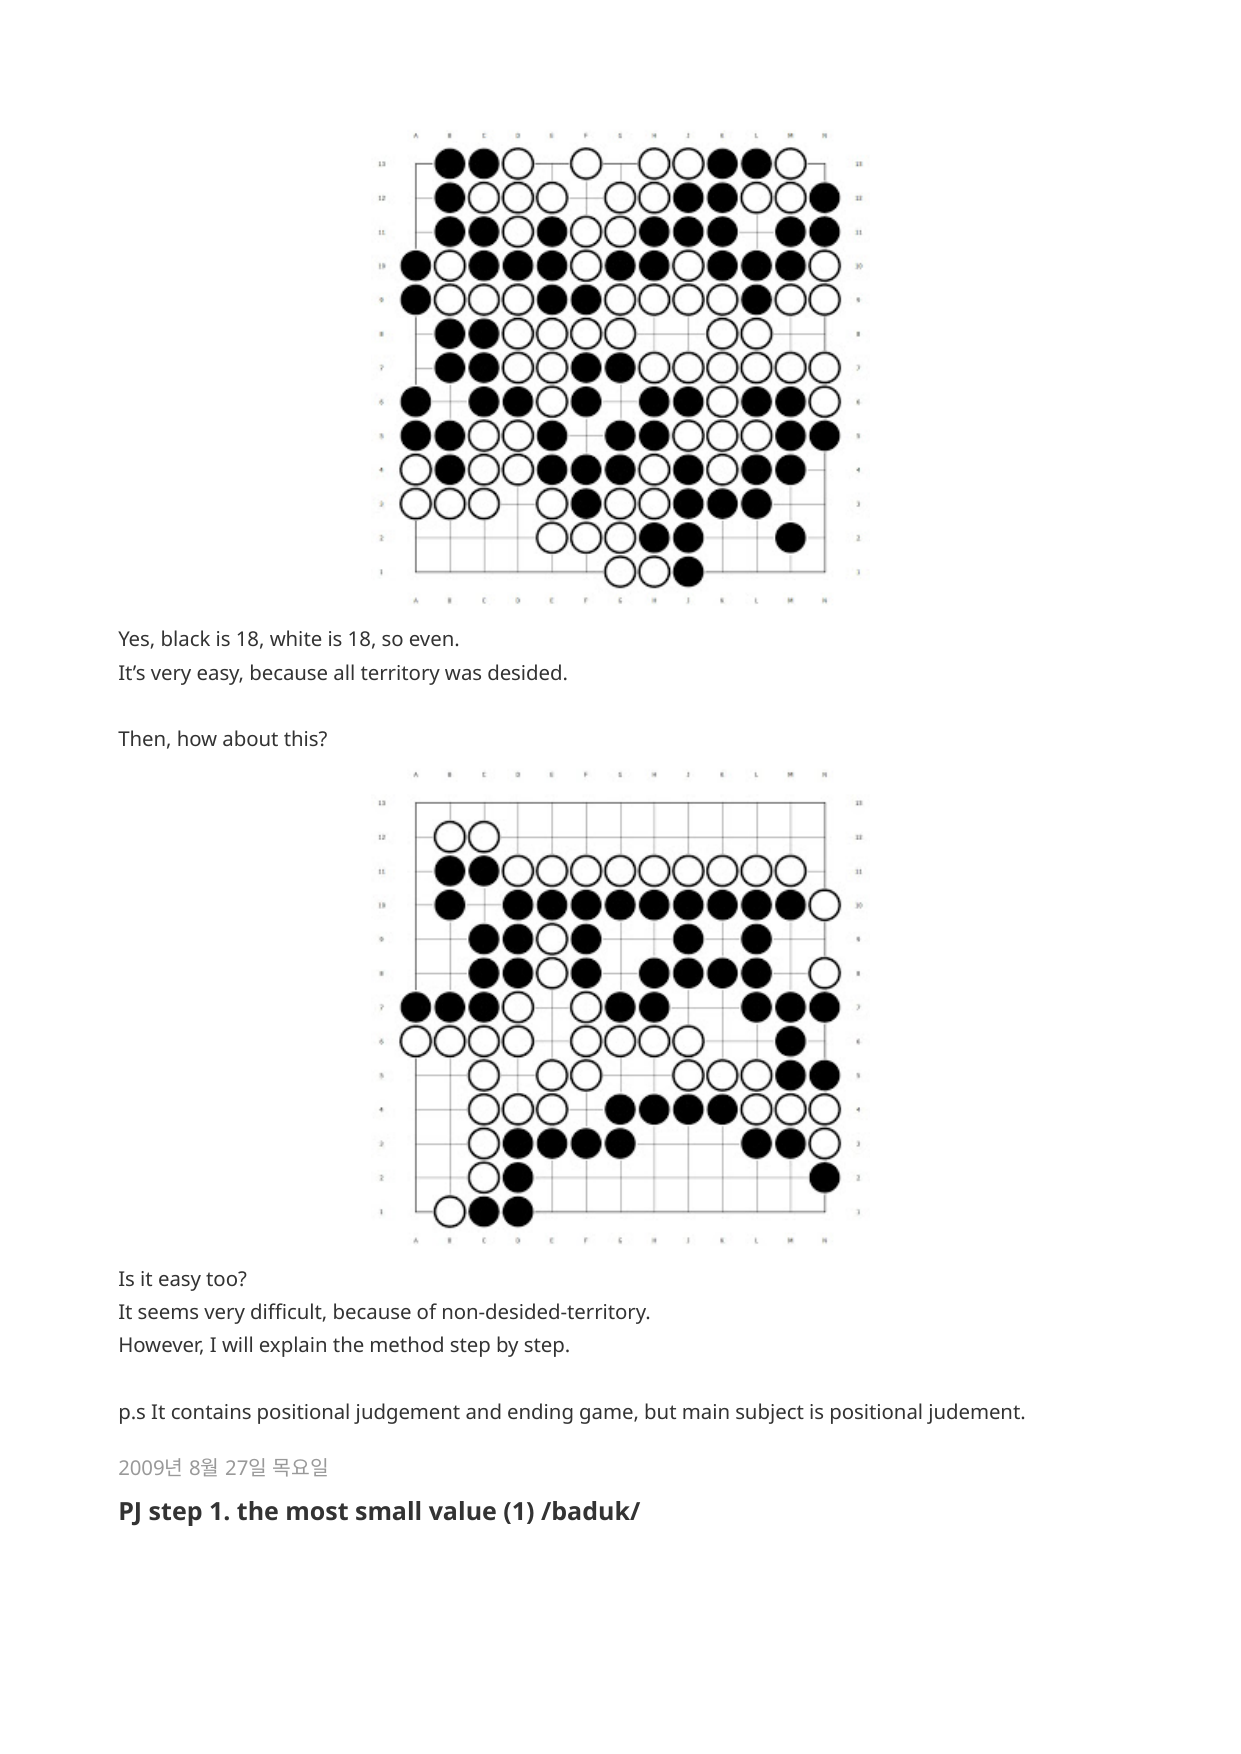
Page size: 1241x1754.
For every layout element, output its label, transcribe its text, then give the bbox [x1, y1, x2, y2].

subtitle PJ step 1. the most small value (1) /baduk/ [118, 1493, 1122, 1528]
picture [371, 759, 870, 1258]
text Is it easy too? It seems very difficult, because of non-desided-territory. However, I will explain the method step by step. p.s It contains positional judgement and ending game, but main subject is positional judement. [118, 1264, 1122, 1425]
subtitle 2009년 8월 27일 목요일 [118, 1452, 1122, 1481]
text Yes, black is 18, white is 18, so even. [118, 625, 1122, 653]
picture [371, 119, 870, 618]
text It’s very easy, because all territory was desided. Then, how about this? [118, 658, 1122, 752]
